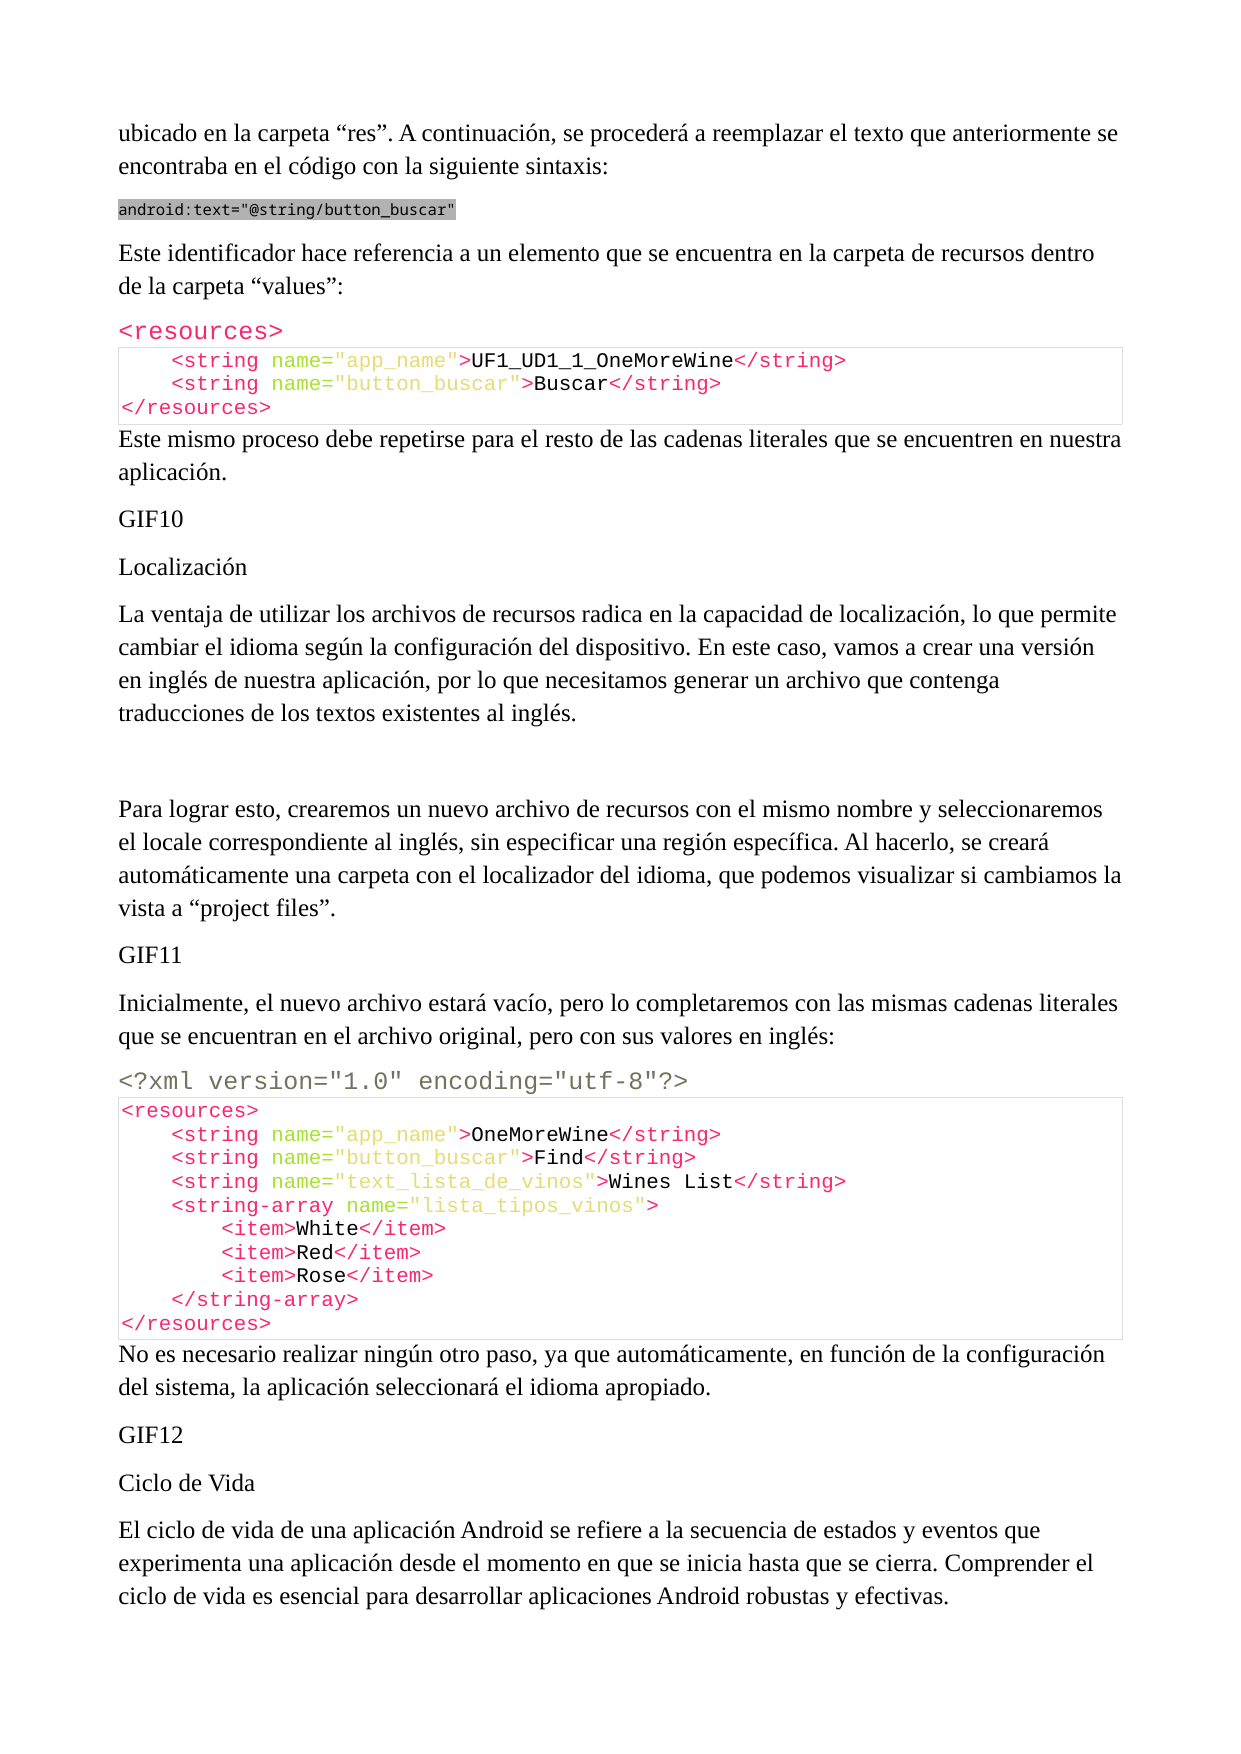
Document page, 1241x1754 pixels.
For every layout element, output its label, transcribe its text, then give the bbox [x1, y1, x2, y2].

text Localización [118, 552, 1122, 581]
text Este identificador hace referencia a un elemento que se encuentra en la carpeta de recursos dentro de la carpeta “values”: [118, 238, 1122, 299]
text GIF12 [118, 1420, 1122, 1449]
text </string-array> [119, 1286, 1122, 1310]
text <string name="app_name">OneMoreWine</string> [119, 1121, 1122, 1144]
text El ciclo de vida de una aplicación Android se refiere a la secuencia de estados y eventos que experimenta una aplicación desde el momento en que se inicia hasta que se cierra. Comprender el ciclo de vida es esencial para desarrollar aplicaciones Android robustas y efectivas. [118, 1515, 1122, 1610]
text Ciclo de Vida [118, 1468, 1122, 1496]
text <resources> [118, 318, 1122, 347]
text La ventaja de utilizar los archivos de recursos radica en la capacidad de localización, lo que permite cambiar el idioma según la configuración del dispositivo. En este caso, vamos a crear una versión en inglés de nuestra aplicación, por lo que necesitamos generar un archivo que contenga traducciones de los textos existentes al inglés. [118, 599, 1122, 727]
text <string name="button_buscar">Buscar</string> [119, 370, 1122, 394]
text </resources> [119, 394, 1122, 424]
text GIF10 [118, 504, 1122, 533]
text No es necesario realizar ningún otro paso, ya que automáticamente, en función de la configuración del sistema, la aplicación seleccionará el idioma apropiado. [118, 1340, 1122, 1401]
text <?xml version="1.0" encoding="utf-8"?> [118, 1069, 1122, 1097]
text <string name="button_buscar">Find</string> [119, 1144, 1122, 1168]
text GIF11 [118, 940, 1122, 969]
text <item>Red</item> [119, 1239, 1122, 1262]
text <item>White</item> [119, 1215, 1122, 1239]
text <resources> [119, 1098, 1122, 1121]
text Inicialmente, el nuevo archivo estará vacío, pero lo completaremos con las mismas cadenas literales que se encuentran en el archivo original, pero con sus valores en inglés: [118, 988, 1122, 1050]
text Para lograr esto, crearemos un nuevo archivo de recursos con el mismo nombre y seleccionaremos el locale correspondiente al inglés, sin especificar una región específica. Al hacerlo, se creará automáticamente una carpeta con el localizador del idioma, que podemos visualizar si cambiamos la vista a “project files”. [118, 794, 1122, 922]
text <string name="text_lista_de_vinos">Wines List</string> [119, 1168, 1122, 1192]
text android:text="@string/button_buscar" [118, 199, 1122, 220]
text ubicado en la carpeta “res”. A continuación, se procederá a reemplazar el texto que anteriormente se encontraba en el código con la siguiente sintaxis: [118, 118, 1122, 180]
text <item>Rose</item> [119, 1262, 1122, 1286]
text <string-array name="lista_tipos_vinos"> [119, 1192, 1122, 1215]
text </resources> [119, 1310, 1122, 1339]
text Este mismo proceso debe repetirse para el resto de las cadenas literales que se encuentren en nuestra aplicación. [118, 425, 1122, 485]
text <string name="app_name">UF1_UD1_1_OneMoreWine</string> [119, 348, 1122, 370]
